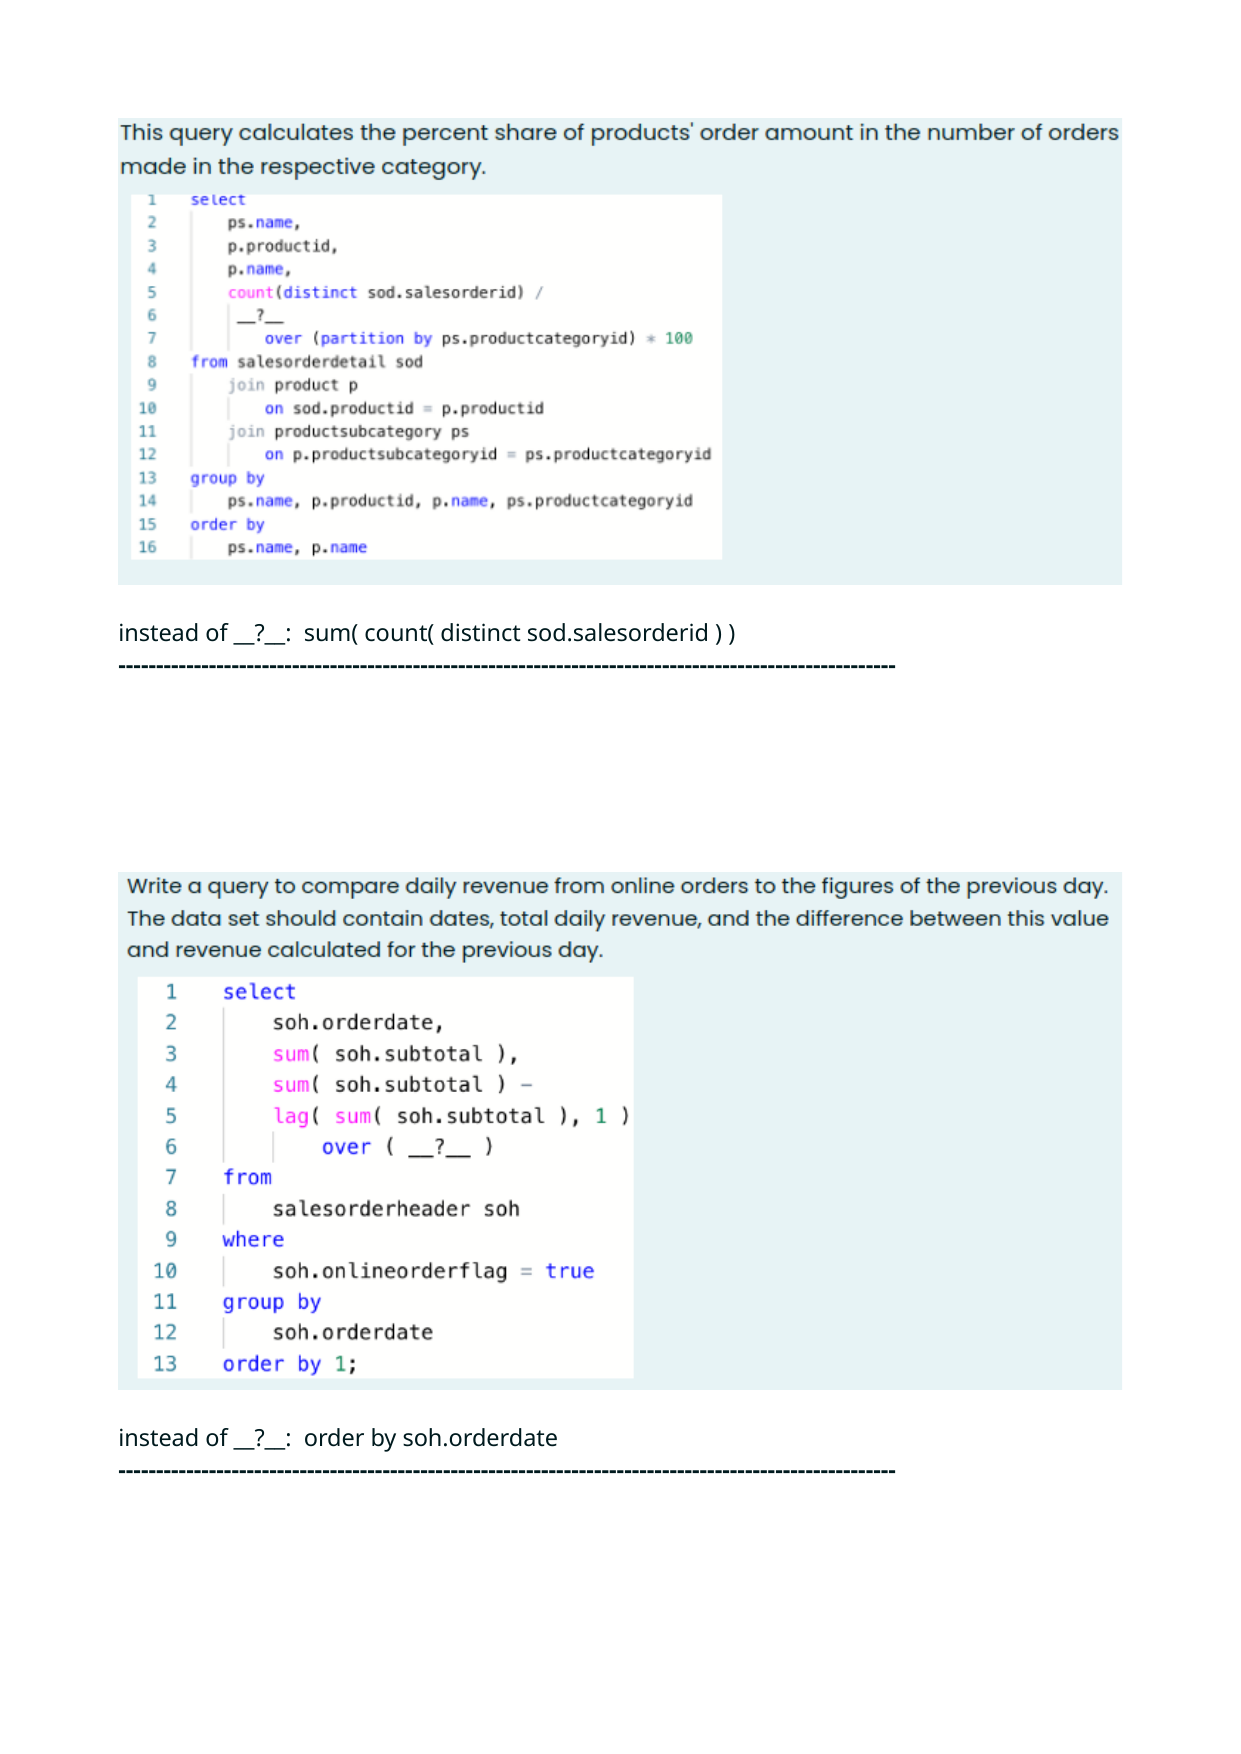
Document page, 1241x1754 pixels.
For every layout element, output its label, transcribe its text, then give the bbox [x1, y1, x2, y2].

text instead of __?__: order by soh.orderdate [118, 1421, 1122, 1453]
text ------------------------------------------------------------------------------------------------------- [118, 1453, 1122, 1485]
text ------------------------------------------------------------------------------------------------------- [118, 648, 1122, 681]
picture [118, 872, 1123, 1390]
picture [118, 118, 1123, 585]
text instead of __?__: sum( count( distinct sod.salesorderid ) ) [118, 617, 1122, 648]
